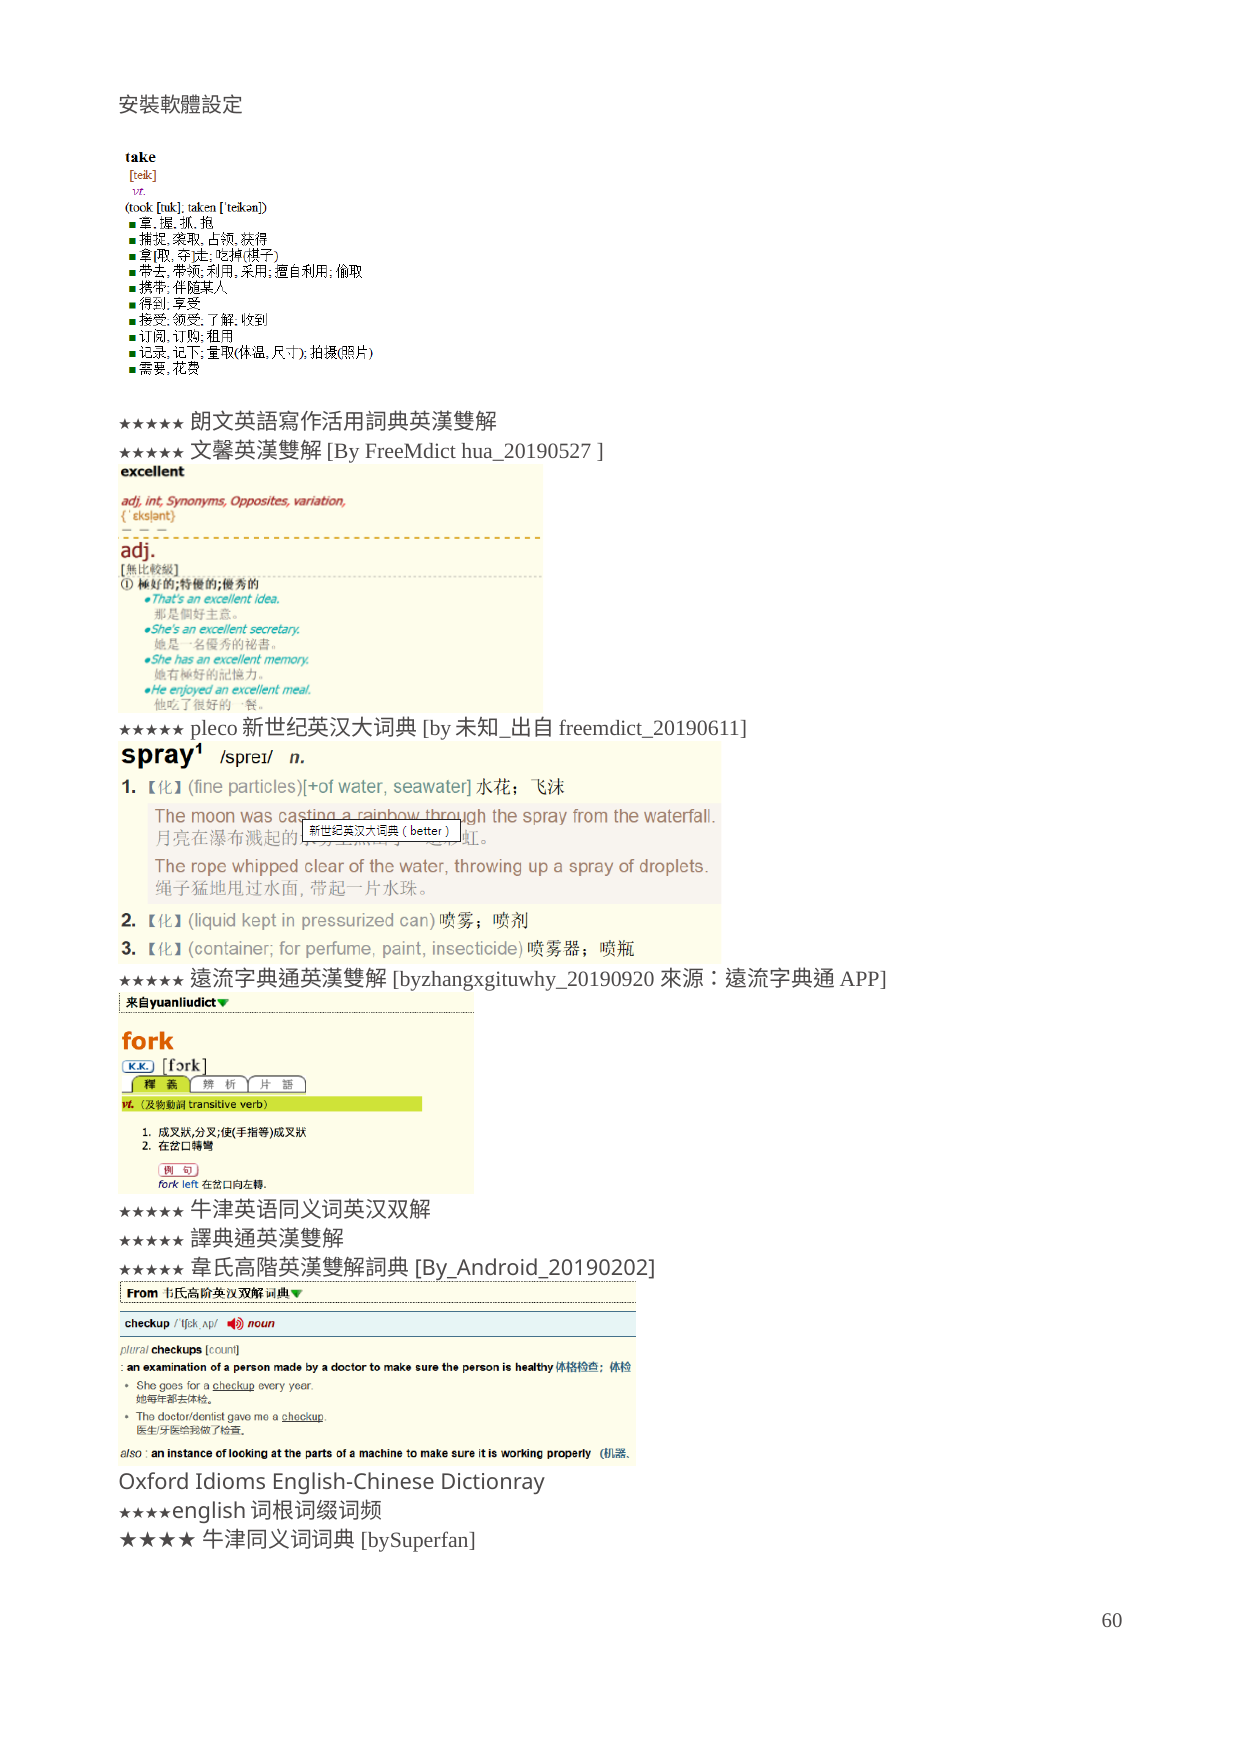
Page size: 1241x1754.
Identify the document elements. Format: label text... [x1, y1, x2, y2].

text ★★★★★ 朗文英語寫作活用詞典英漢雙解 [118, 406, 1122, 435]
text ★★★★★ 文馨英漢雙解 [By FreeMdict hua_20190527 ] [118, 435, 1122, 464]
text ★★★★★ 遠流字典通英漢雙解 [byzhangxgituwhy_20190920 來源：遠流字典通APP] [118, 963, 1122, 993]
text ★★★★★ 譯典通英漢雙解 [118, 1223, 1122, 1252]
text Oxford Idioms English-Chinese Dictionray [118, 1466, 1122, 1495]
text ★★★★★ 韋氏高階英漢雙解詞典 [By_Android_20190202] [118, 1252, 1122, 1282]
text ★★★★★ 牛津英语同义词英汉双解 [118, 1194, 1122, 1223]
text ★★★★★ pleco新世纪英汉大词典 [by未知_出自freemdict_20190611] [118, 712, 1122, 741]
text ★★★★english词根词缀词频 [118, 1495, 1122, 1524]
text ★★★★ 牛津同义词词典 [bySuperfan] [118, 1524, 1122, 1553]
